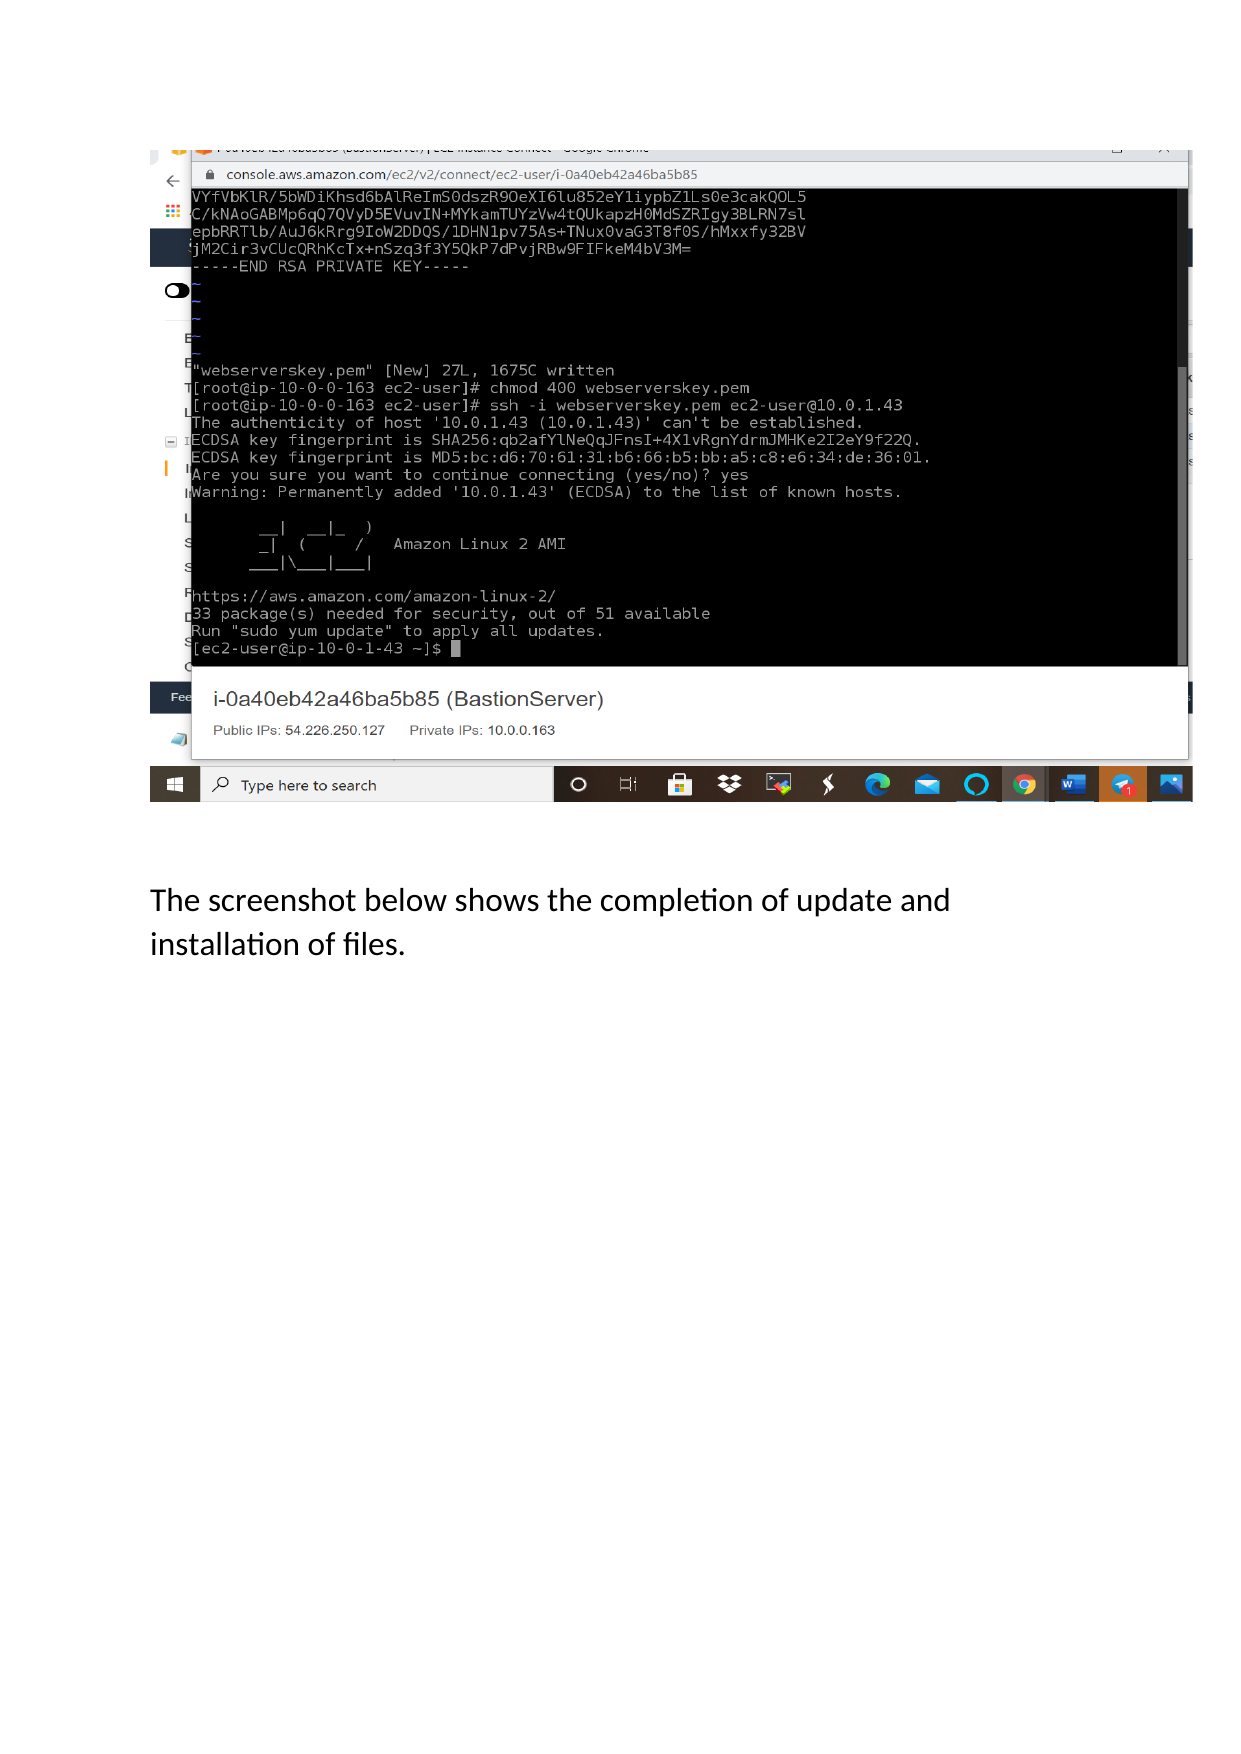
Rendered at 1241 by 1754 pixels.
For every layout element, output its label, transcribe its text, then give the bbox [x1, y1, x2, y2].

text The screenshot below shows the completion of update and installation of files. [150, 879, 1090, 963]
